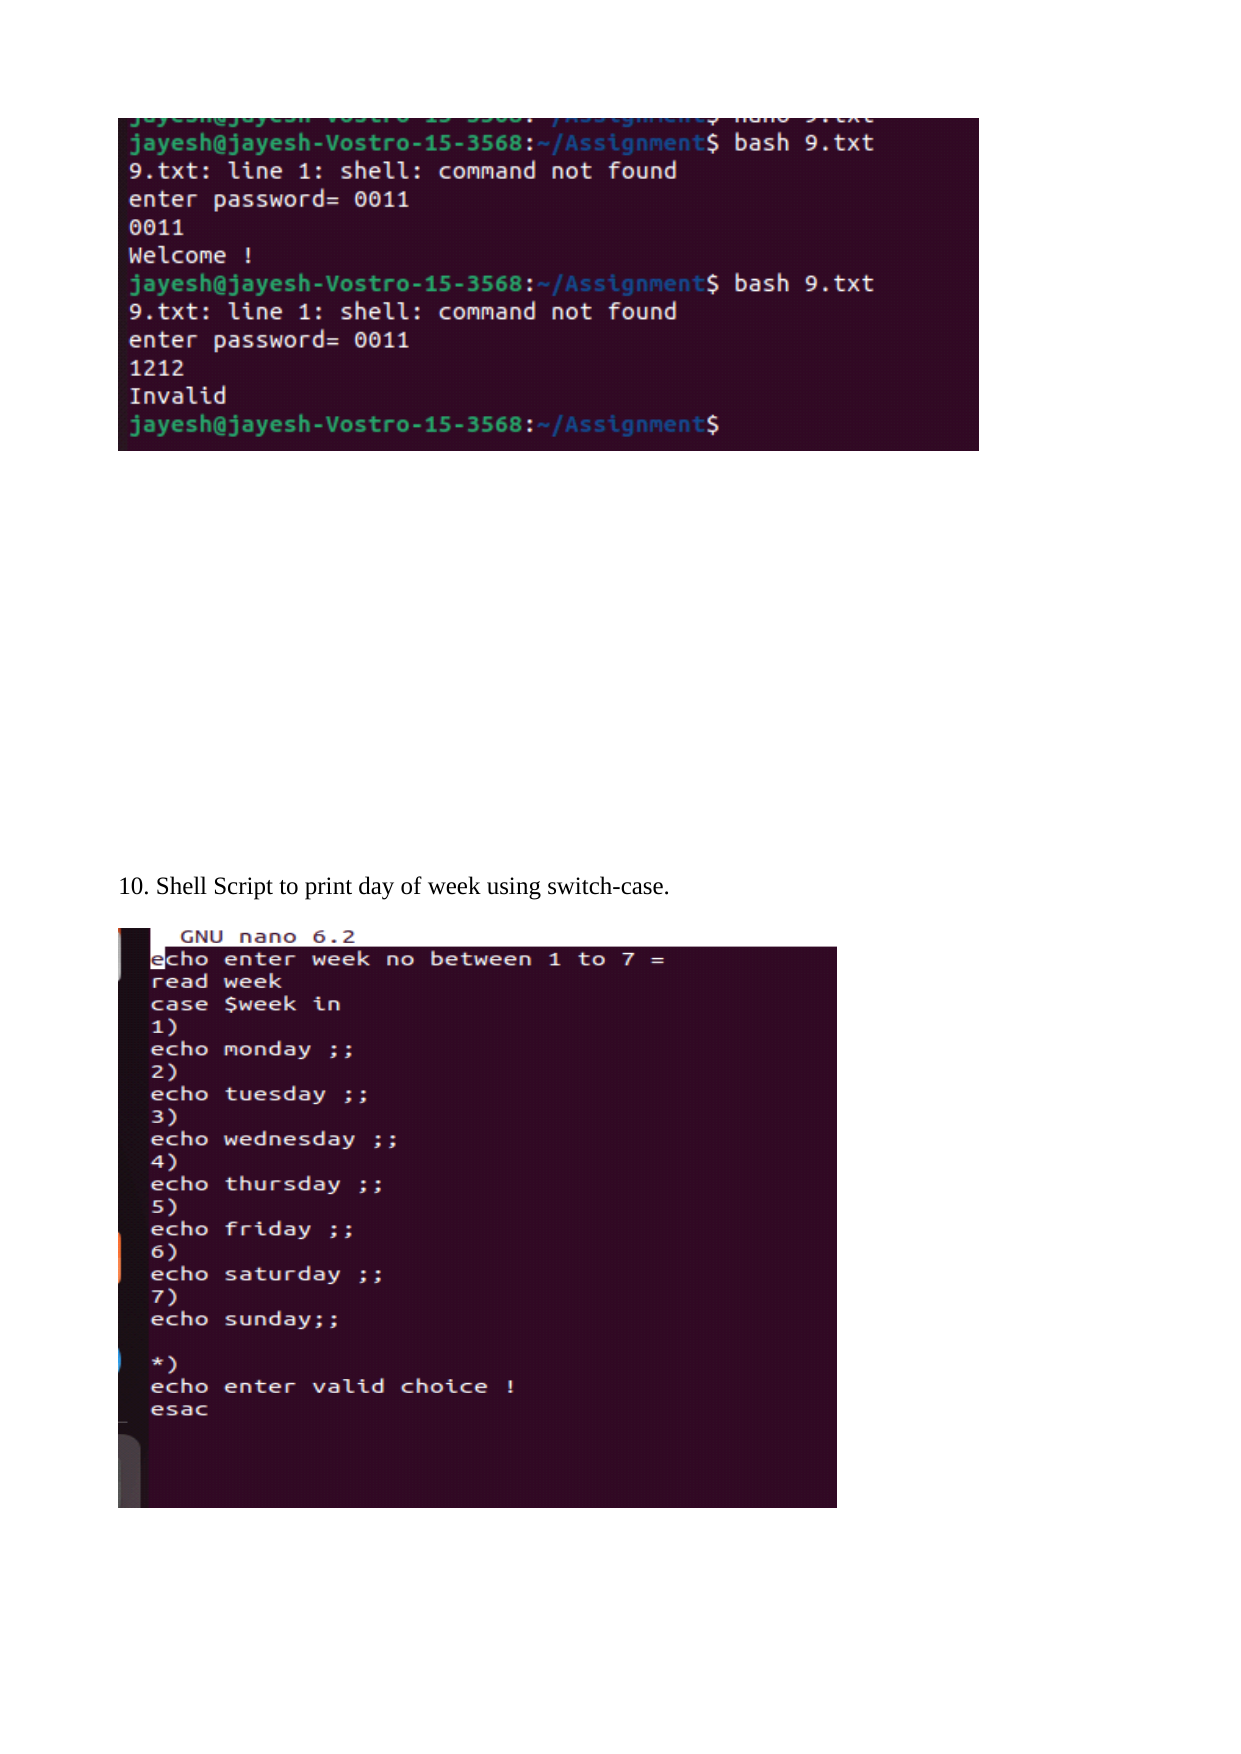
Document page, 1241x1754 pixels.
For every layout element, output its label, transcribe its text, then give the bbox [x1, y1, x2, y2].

text 10. Shell Script to print day of week using switch-case. [118, 871, 1122, 900]
